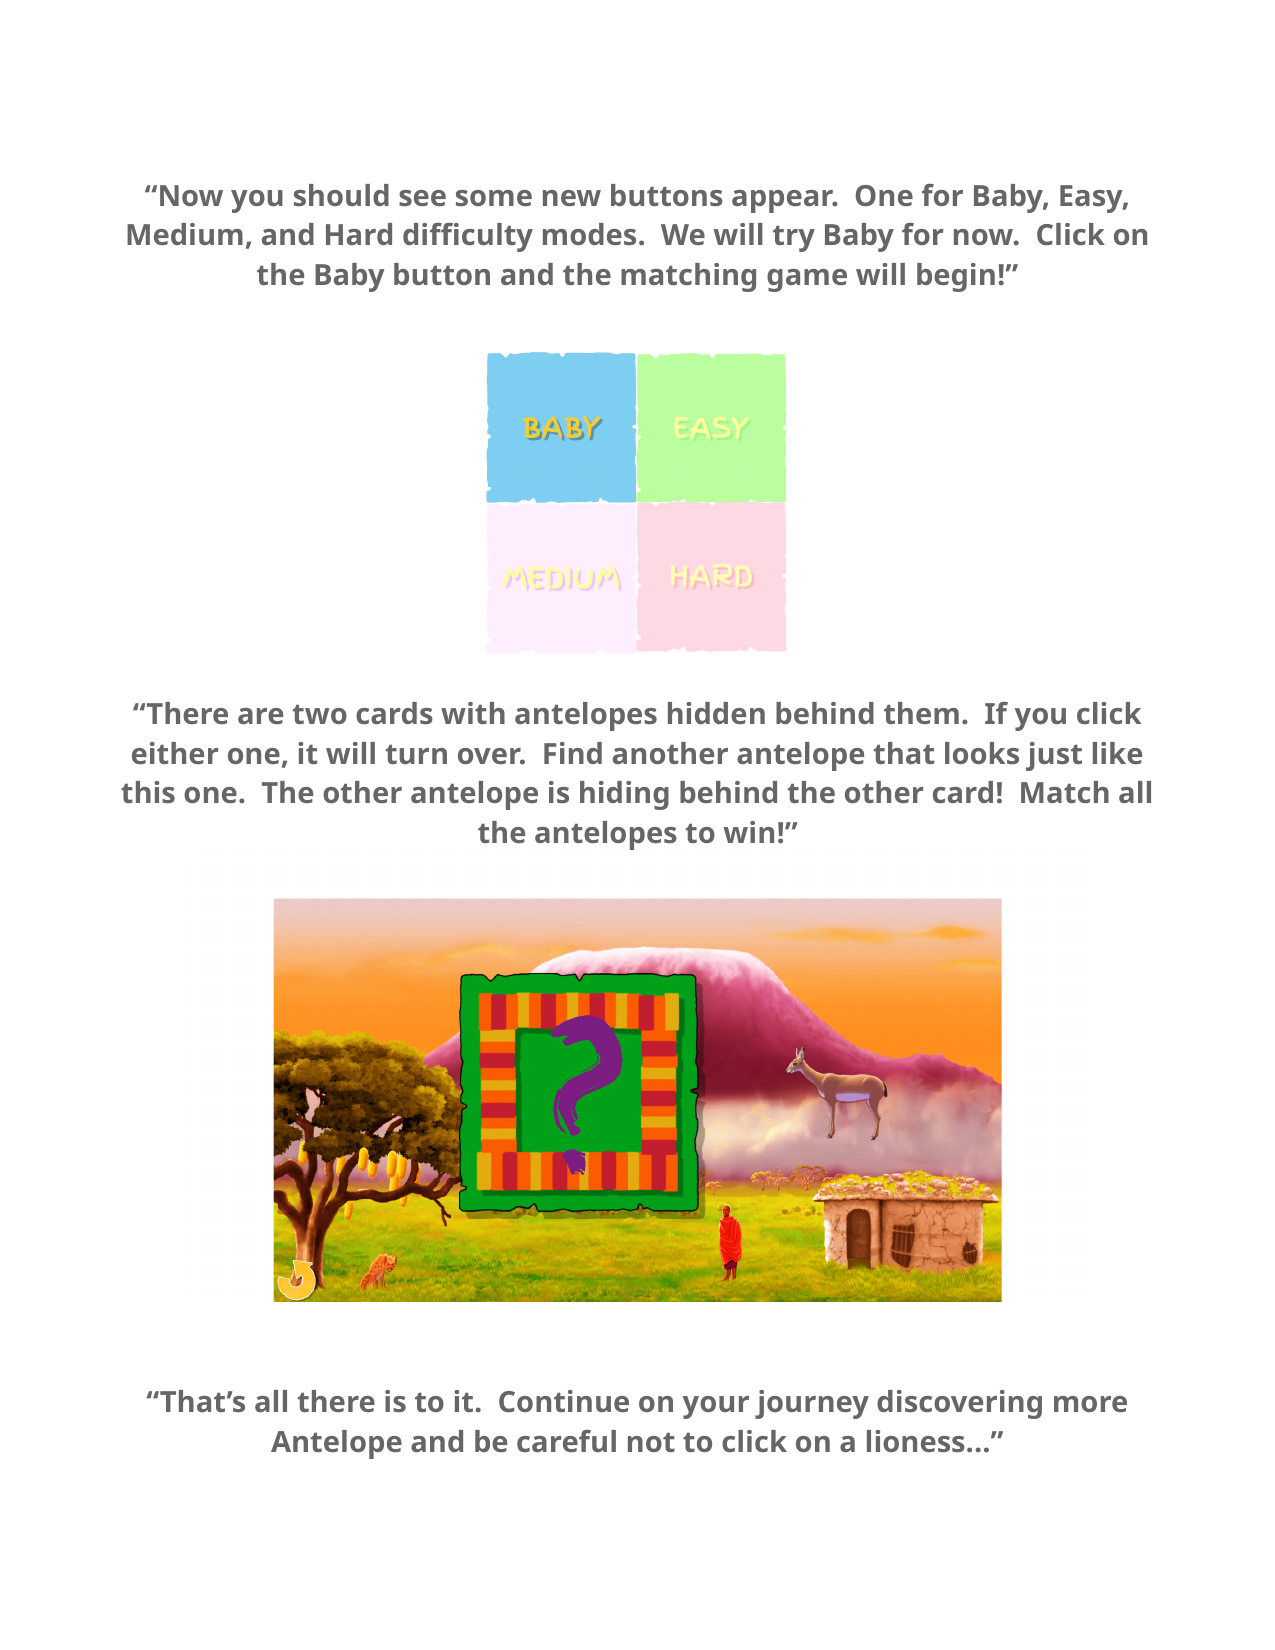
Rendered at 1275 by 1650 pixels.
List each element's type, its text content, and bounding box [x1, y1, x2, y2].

text “Now you should see some new buttons appear. One for Baby, Easy, Medium, and Hard difficulty modes. We will try Baby for now. Click on the Baby button and the matching game will begin!” [118, 175, 1157, 294]
text “There are two cards with antelopes hidden behind them. If you click either one, it will turn over. Find another antelope that looks just like this one. The other antelope is hiding behind the other card! Match all the antelopes to win!” [118, 693, 1157, 852]
text “That’s all there is to it. Continue on your journey discovering more Antelope and be careful not to click on a lioness...” [118, 1381, 1157, 1461]
